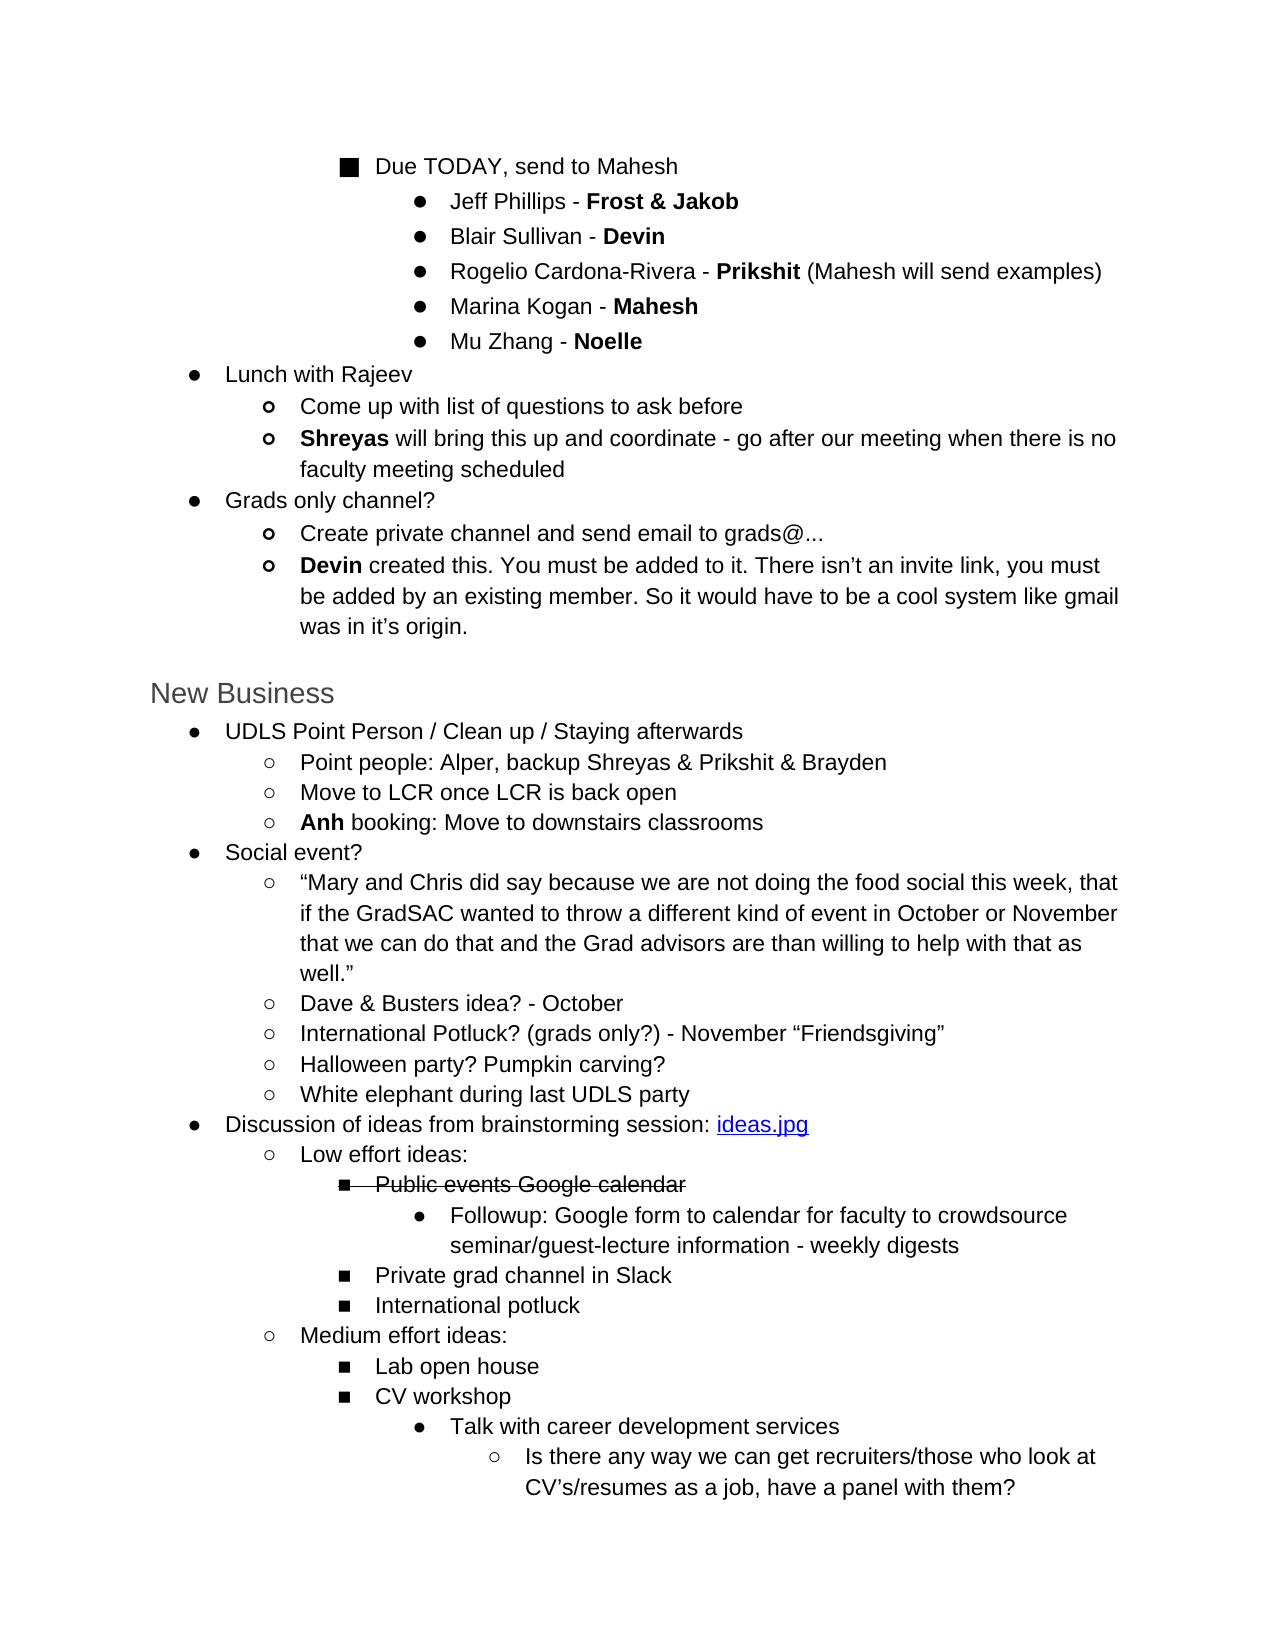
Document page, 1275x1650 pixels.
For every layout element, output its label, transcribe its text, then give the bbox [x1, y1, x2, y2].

list Talk with career development services [412, 1413, 1125, 1439]
list Come up with list of questions to ask before [262, 392, 1125, 420]
list Devin created this. You must be added to it. There isn’t an invite link, you must be added by an existing member. So it would have to be a cool system like gmail was in it’s origin. [262, 551, 1125, 639]
list Create private channel and send email to grads@... [262, 519, 1125, 547]
subtitle New Business [150, 676, 1125, 710]
list Point people: Alper, backup Shreyas & Prikshit & Brayden [262, 748, 1125, 775]
list Social event? [187, 839, 1125, 866]
list Anh booking: Move to downstairs classrooms [262, 809, 1125, 835]
list Public events Google calendar [337, 1171, 1125, 1198]
list Jeff Phillips - Frost & Jakob [412, 185, 1125, 216]
list CV workshop [337, 1383, 1125, 1409]
list Medium effort ideas: [262, 1322, 1125, 1349]
list Grads only channel? [187, 486, 1125, 514]
list Due TODAY, send to Mahesh [337, 150, 1125, 181]
list Move to LCR once LCR is back open [262, 779, 1125, 805]
list Shreyas will bring this up and coordinate - go after our meeting when there is no faculty meeting scheduled [262, 424, 1125, 483]
list White elephant during last UDLS party [262, 1081, 1125, 1107]
list Low effort ideas: [262, 1141, 1125, 1168]
list Blair Sullivan - Devin [412, 220, 1125, 251]
list Rogelio Cardona-Rivera - Prikshit (Mahesh will send examples) [412, 255, 1125, 286]
list Halloween party? Pumpkin carving? [262, 1051, 1125, 1077]
list Discussion of ideas from brainstorming session: ideas.jpg [187, 1111, 1125, 1137]
list Marina Kogan - Mahesh [412, 290, 1125, 321]
list Private grad channel in Slack [337, 1262, 1125, 1288]
list Is there any way we can get recruiters/those who look at CV’s/resumes as a job, have a panel with them? [487, 1443, 1125, 1500]
list Lab open house [337, 1353, 1125, 1379]
list International potluck [337, 1292, 1125, 1319]
list Followup: Google form to calendar for faculty to crowdsource seminar/guest-lecture information - weekly digests [412, 1202, 1125, 1258]
list Lunch with Rajeev [187, 360, 1125, 388]
list Dave & Busters idea? - October [262, 990, 1125, 1017]
list Mu Zhang - Noelle [412, 325, 1125, 356]
list “Mary and Chris did say because we are not doing the food social this week, that if the GradSAC wanted to throw a different kind of event in October or November that we can do that and the Grad advisors are than willing to help with that as well.” [262, 869, 1125, 986]
list International Potluck? (grads only?) - November “Friendsgiving” [262, 1020, 1125, 1047]
list UDLS Point Person / Clean up / Staying afterwards [187, 718, 1125, 745]
